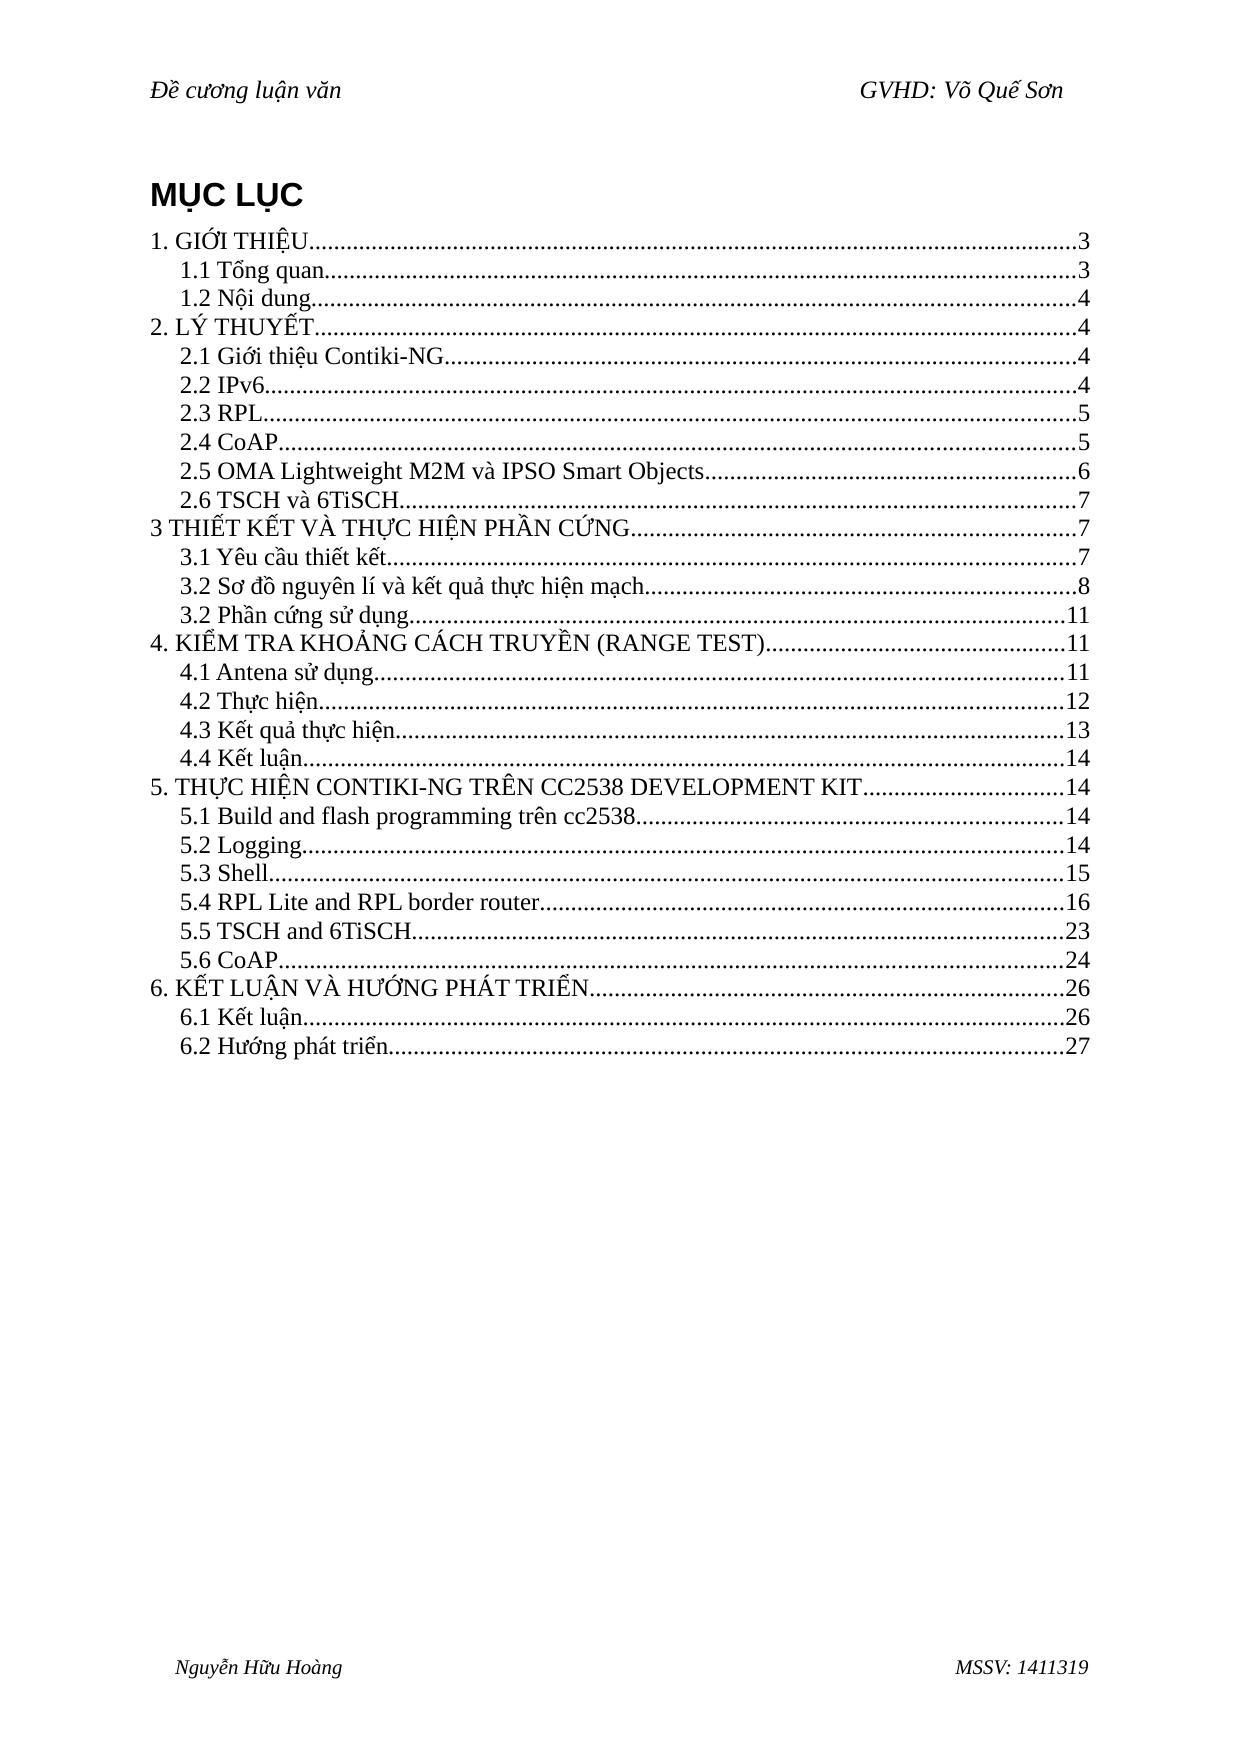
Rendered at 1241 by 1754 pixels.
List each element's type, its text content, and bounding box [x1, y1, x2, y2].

text 5.1 Build and flash programming trên cc2538 14 [179, 801, 1090, 830]
text 2.3 RPL 5 [179, 398, 1090, 427]
text 2.6 TSCH và 6TiSCH 7 [179, 485, 1090, 513]
text 3.2 Sơ đồ nguyên lí và kết quả thực hiện mạch 8 [179, 571, 1090, 600]
text 1. GIỚI THIỆU 3 [150, 226, 1090, 255]
text 3.2 Phần cứng sử dụng 11 [179, 600, 1090, 628]
text 5.2 Logging 14 [179, 830, 1090, 858]
text 1.1 Tổng quan 3 [179, 255, 1090, 283]
text 4.2 Thực hiện 12 [179, 686, 1090, 715]
text 4.4 Kết luận 14 [179, 743, 1090, 772]
subtitle MỤC LỤC [150, 175, 1090, 213]
text 5.5 TSCH and 6TiSCH 23 [179, 916, 1090, 945]
text 4.3 Kết quả thực hiện 13 [179, 715, 1090, 743]
text 5.3 Shell 15 [179, 858, 1090, 887]
text 4. KIỂM TRA KHOẢNG CÁCH TRUYỀN (RANGE TEST) 11 [150, 628, 1090, 657]
text 2. LÝ THUYẾT 4 [150, 312, 1090, 341]
text 2.1 Giới thiệu Contiki-NG 4 [179, 341, 1090, 370]
text 3 THIẾT KẾT VÀ THỰC HIỆN PHẦN CỨNG 7 [150, 513, 1090, 542]
text 5.6 CoAP 24 [179, 945, 1090, 973]
text 6. KẾT LUẬN VÀ HƯỚNG PHÁT TRIỂN 26 [150, 973, 1090, 1002]
text 2.2 IPv6 4 [179, 370, 1090, 398]
text 2.4 CoAP 5 [179, 427, 1090, 456]
text 4.1 Antena sử dụng 11 [179, 657, 1090, 686]
text 2.5 OMA Lightweight M2M và IPSO Smart Objects 6 [179, 456, 1090, 485]
text 1.2 Nội dung 4 [179, 283, 1090, 312]
text 3.1 Yêu cầu thiết kết 7 [179, 542, 1090, 571]
text 5.4 RPL Lite and RPL border router 16 [179, 887, 1090, 916]
text 6.2 Hướng phát triển 27 [179, 1031, 1090, 1060]
text 5. THỰC HIỆN CONTIKI-NG TRÊN CC2538 DEVELOPMENT KIT 14 [150, 772, 1090, 801]
text 6.1 Kết luận 26 [179, 1002, 1090, 1031]
